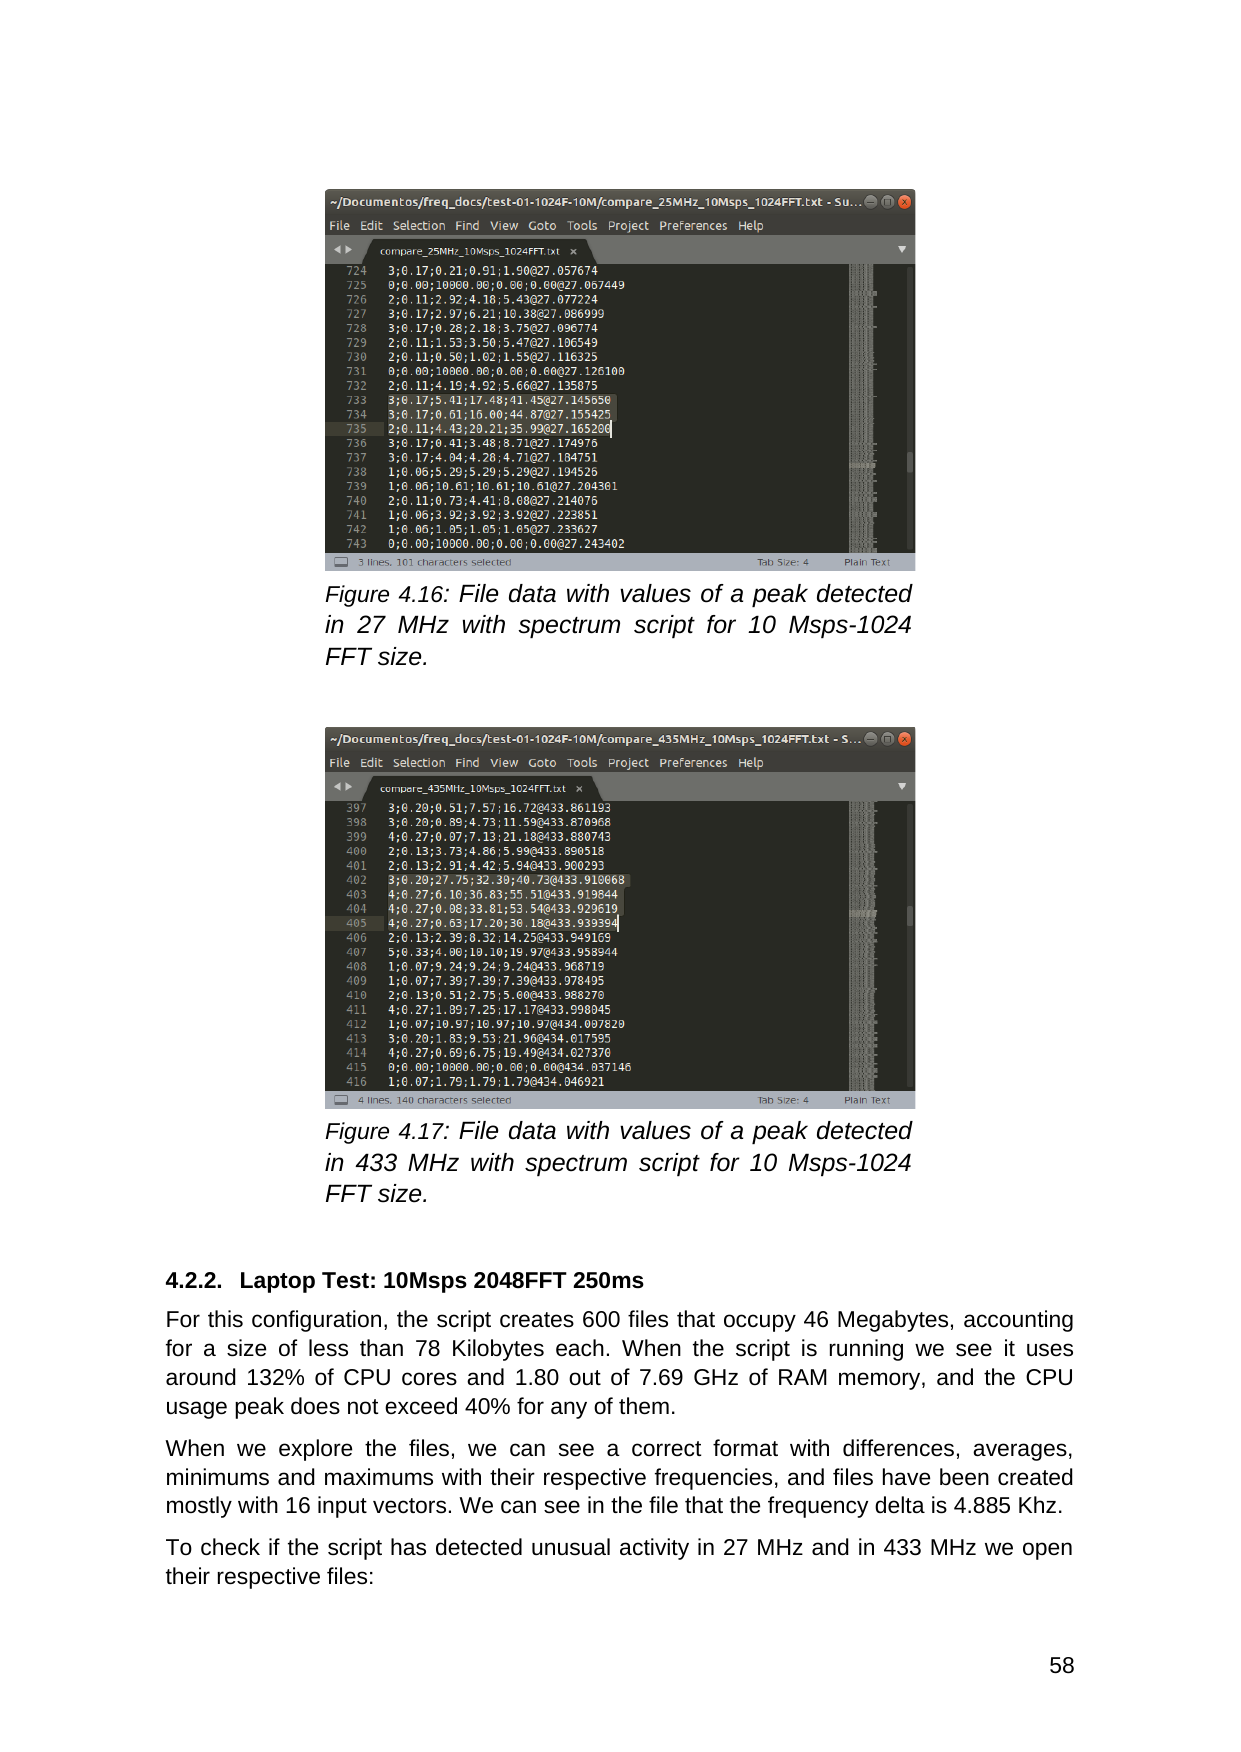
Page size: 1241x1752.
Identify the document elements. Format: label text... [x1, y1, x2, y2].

picture [325, 727, 916, 1109]
subtitle Laptop Test: 10Msps 2048FFT 250ms [165, 1264, 1075, 1294]
text Figure 4.17: File data with values of a peak detected in 433 MHz with spectrum script for 10 Msps-1024 FFT size. [325, 1109, 915, 1208]
text When we explore the files, we can see a correct format with differences, averages, minimums and maximums with their respective frequencies, and files have been created mostly with 16 input vectors. We can see in the file that the frequency delta is 4.885 Khz. [165, 1434, 1075, 1519]
picture [325, 189, 916, 571]
text Figure 4.16: File data with values of a peak detected in 27 MHz with spectrum script for 10 Msps-1024 FFT size. [325, 571, 915, 671]
text For this configuration, the script creates 600 files that occupy 46 Megabytes, accounting for a size of less than 78 Kilobytes each. When the script is running we see it uses around 132% of CPU cores and 1.80 out of 7.69 GHz of RAM memory, and the CPU usage peak does not exceed 40% for any of them. [165, 1306, 1075, 1419]
text To check if the script has detected unusual activity in 27 MHz and in 433 MHz we open their respective files: [165, 1534, 1075, 1589]
